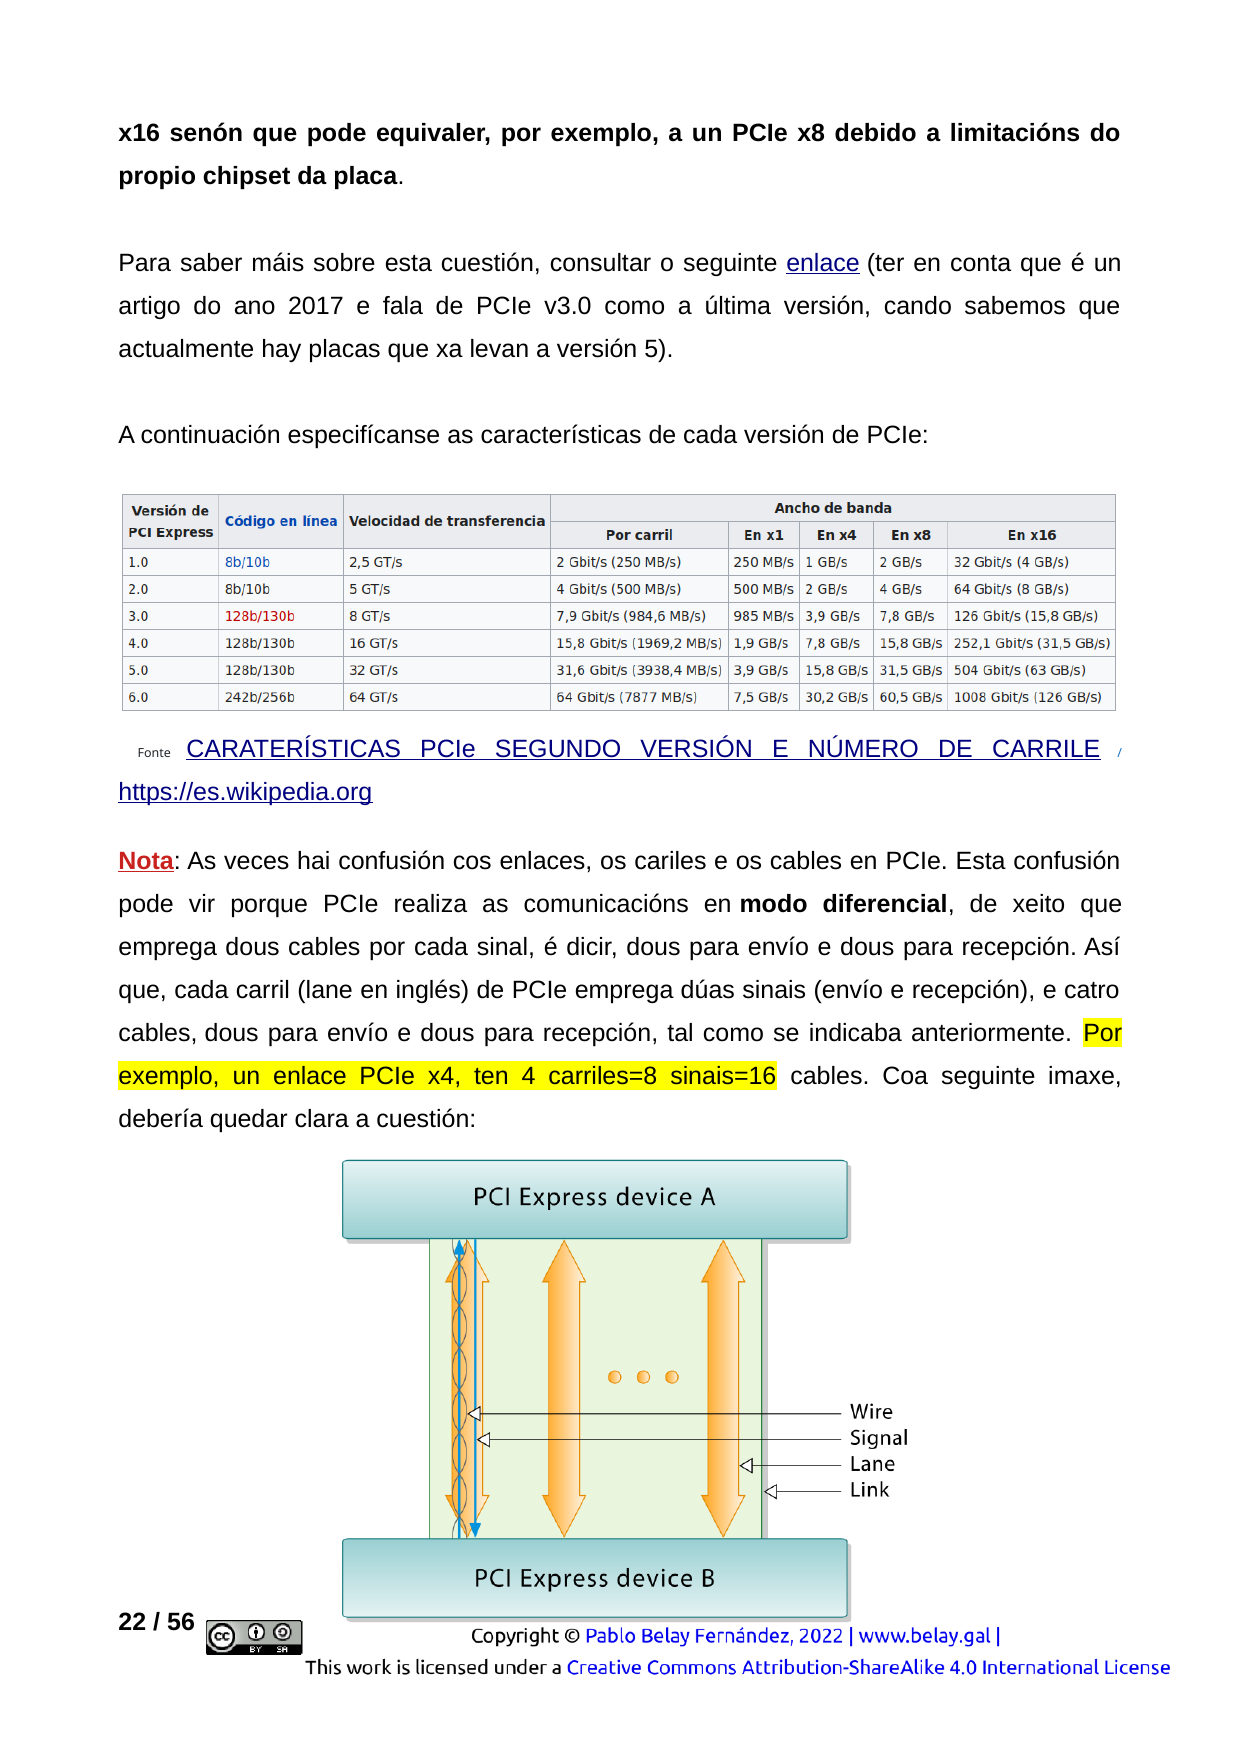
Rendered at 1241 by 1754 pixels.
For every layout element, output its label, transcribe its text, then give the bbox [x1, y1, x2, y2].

text Para saber máis sobre esta cuestión, consultar o seguinte enlace (ter en conta que é un artigo do ano 2017 e fala de PCIe v3.0 como a última versión, cando sabemos que actualmente hay placas que xa levan a versión 5). [118, 247, 1122, 362]
text x16 senón que pode equivaler, por exemplo, a un PCIe x8 debido a limitacións do propio chipset da placa. [118, 118, 1122, 190]
text [118, 463, 1122, 489]
picture [118, 489, 1123, 720]
text A continuación especifícanse as características de cada versión de PCIe: [118, 420, 1122, 449]
text Nota: As veces hai confusión cos enlaces, os cariles e os cables en PCIe. Esta confusión pode vir porque PCIe realiza as comunicacións en modo diferencial, de xeito que emprega dous cables por cada sinal, é dicir, dous para envío e dous para recepción. Así que, cada carril (lane en inglés) de PCIe emprega dúas sinais (envío e recepción), e catro cables, dous para envío e dous para recepción, tal como se indicaba anteriormente. Por exemplo, un enlace PCIe x4, ten 4 carriles=8 sinais=16 cables. Coa seguinte imaxe, debería quedar clara a cuestión: [118, 846, 1122, 1133]
picture [200, 1147, 1205, 1690]
text Fonte CARATERÍSTICAS PCIe SEGUNDO VERSIÓN E NÚMERO DE CARRILE / https://es.wikipedia.org [118, 720, 1122, 806]
